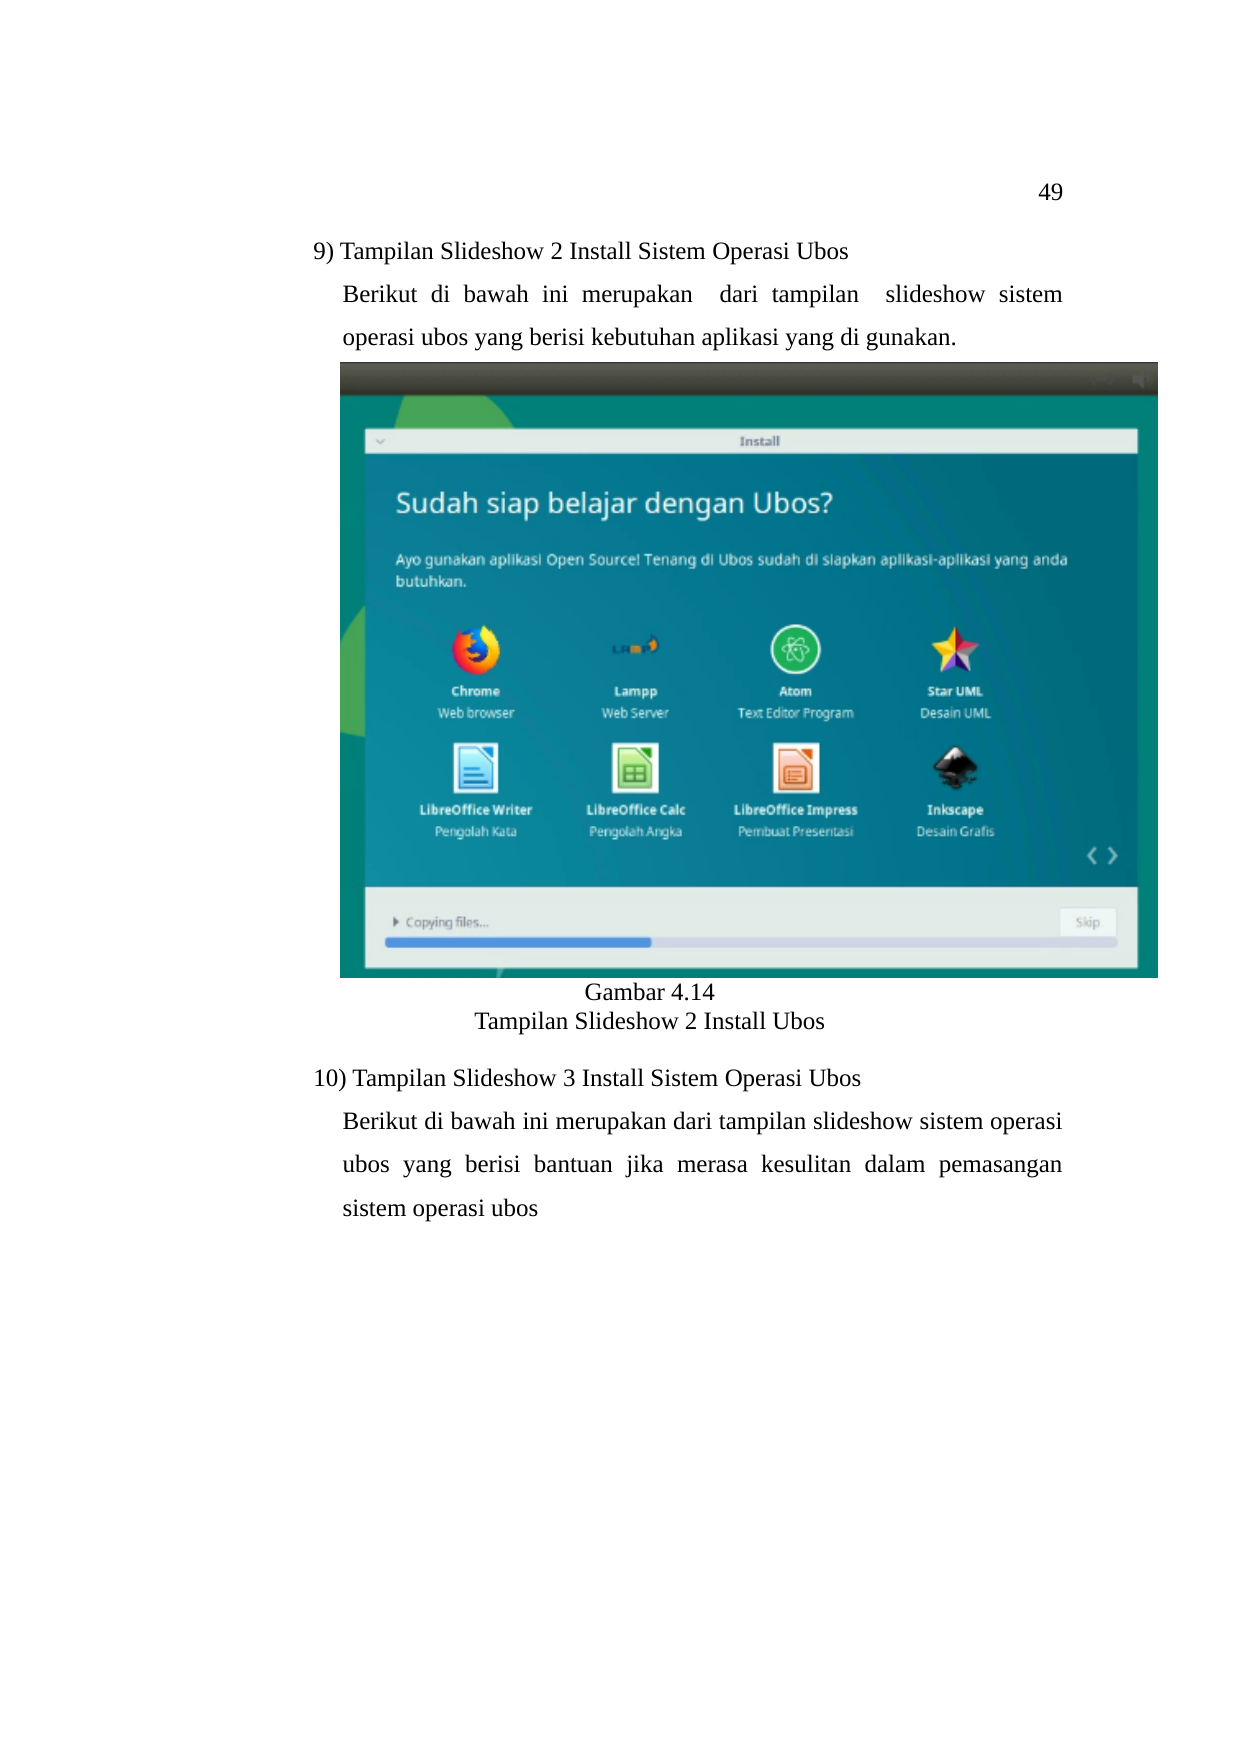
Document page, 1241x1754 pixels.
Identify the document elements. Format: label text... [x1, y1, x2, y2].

picture [340, 362, 1158, 978]
text Tampilan Slideshow 2 Install Ubos [236, 1006, 1063, 1034]
text 10) Tampilan Slideshow 3 Install Sistem Operasi Ubos [313, 1063, 1063, 1092]
text Berikut di bawah ini merupakan dari tampilan slideshow sistem operasi ubos yang berisi bantuan jika merasa kesulitan dalam pemasangan sistem operasi ubos [342, 1106, 1063, 1221]
text Gambar 4.14 [236, 366, 1063, 1006]
text Berikut di bawah ini merupakan dari tampilan slideshow sistem operasi ubos yang berisi kebutuhan aplikasi yang di gunakan. [342, 279, 1063, 351]
text 9) Tampilan Slideshow 2 Install Sistem Operasi Ubos [313, 236, 1063, 265]
